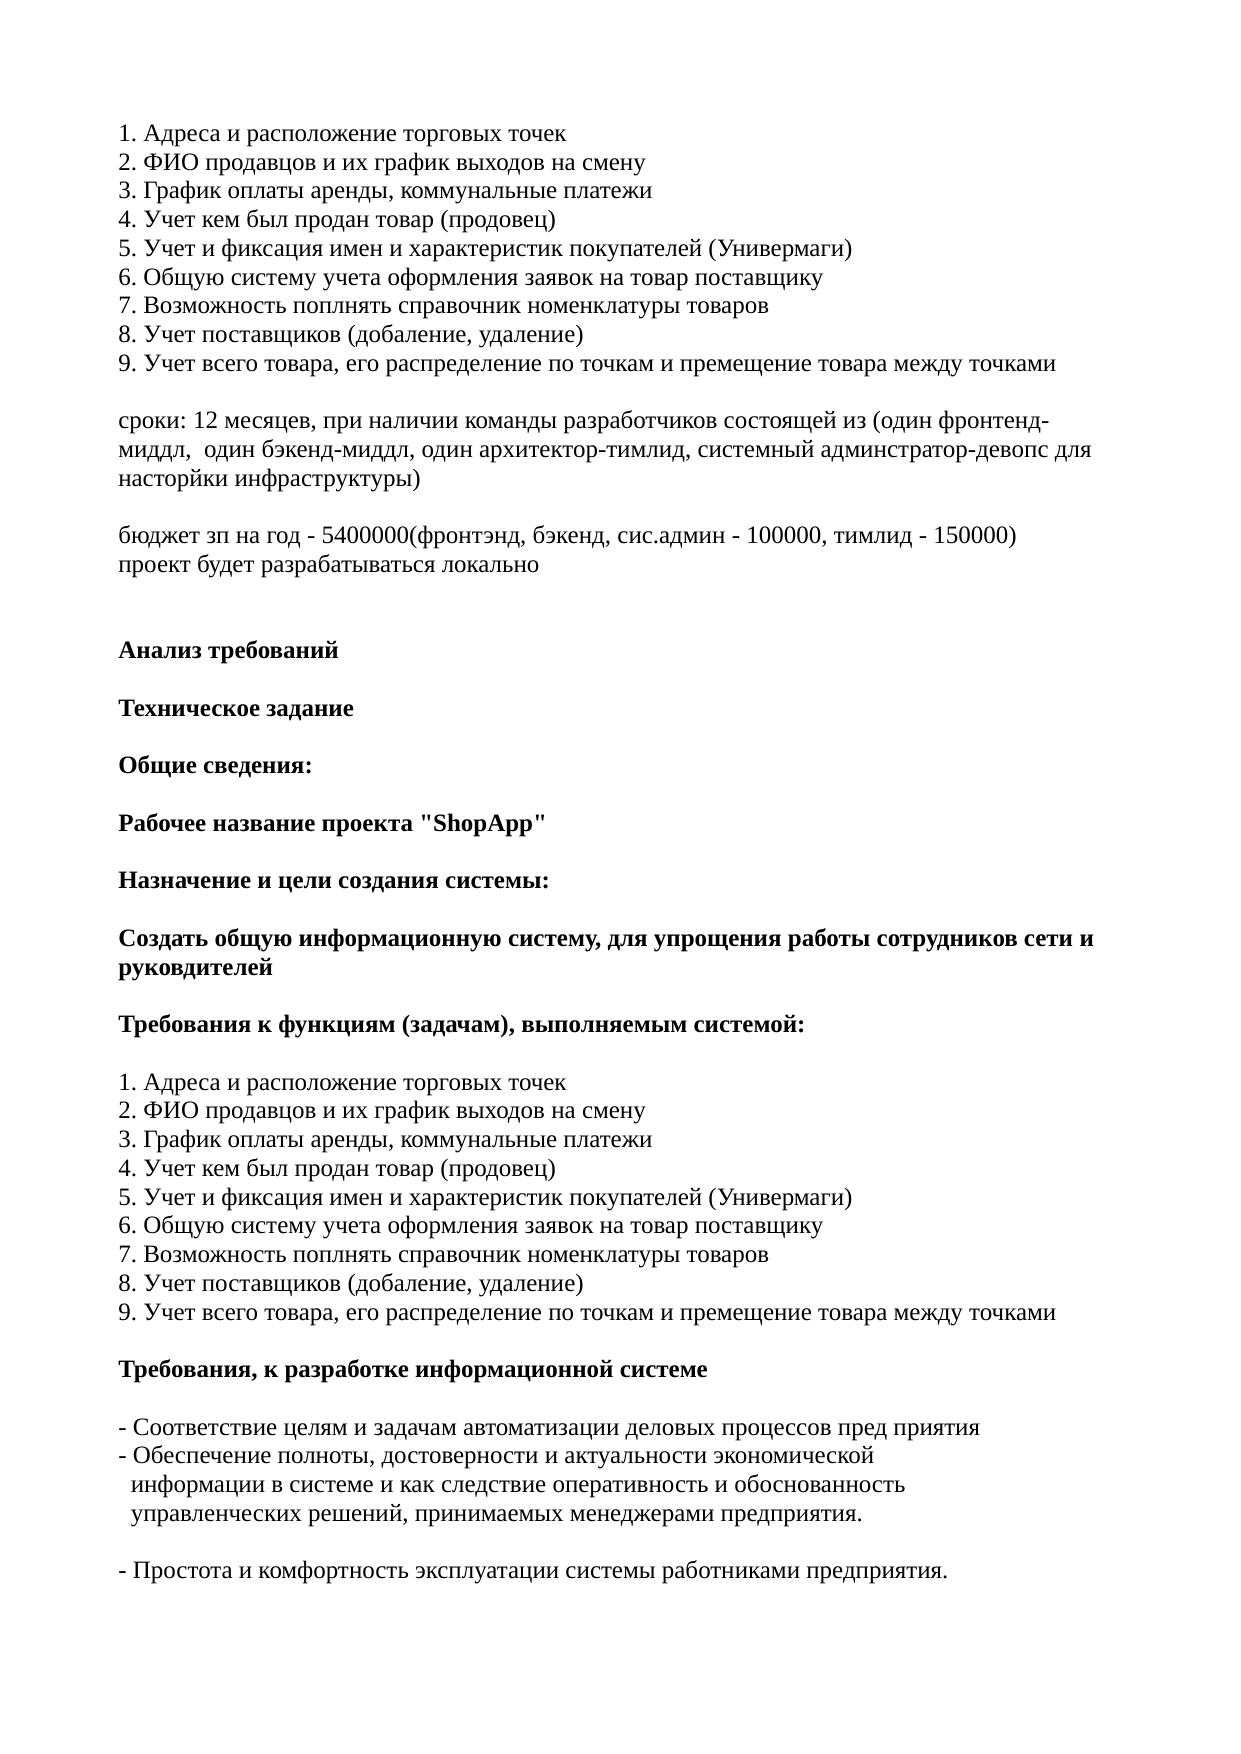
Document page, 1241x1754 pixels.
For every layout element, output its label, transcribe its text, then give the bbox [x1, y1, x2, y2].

text 6. Общую систему учета оформления заявок на товар поставщику [118, 262, 1122, 291]
text 5. Учет и фиксация имен и характеристик покупателей (Универмаги) [118, 1182, 1122, 1211]
text 7. Возможность поплнять справочник номенклатуры товаров [118, 1239, 1122, 1268]
text 8. Учет поставщиков (добаление, удаление) [118, 319, 1122, 348]
text 2. ФИО продавцов и их график выходов на смену [118, 1096, 1122, 1124]
text 4. Учет кем был продан товар (продовец) [118, 1153, 1122, 1182]
text - Простота и комфортность эксплуатации системы работниками предприятия. [118, 1556, 1122, 1584]
text управленческих решений, принимаемых менеджерами предприятия. [118, 1498, 1122, 1527]
text Общие сведения: [118, 751, 1122, 779]
text 3. График оплаты аренды, коммунальные платежи [118, 176, 1122, 204]
text информации в системе и как следствие оперативность и обоснованность [118, 1469, 1122, 1498]
text 6. Общую систему учета оформления заявок на товар поставщику [118, 1211, 1122, 1239]
text 9. Учет всего товара, его распределение по точкам и премещение товара между точками [118, 1297, 1122, 1326]
text - Обеспечение полноты, достоверности и актуальности экономической [118, 1441, 1122, 1469]
text сроки: 12 месяцев, при наличии команды разработчиков состоящей из (один фронтенд-миддл, один бэкенд-миддл, один архитектор-тимлид, системный админстратор-девопс для насторйки инфраструктуры) [118, 406, 1122, 492]
text 1. Адреса и расположение торговых точек [118, 1067, 1122, 1096]
text 7. Возможность поплнять справочник номенклатуры товаров [118, 291, 1122, 319]
text Требования, к разработке информационной системе [118, 1354, 1122, 1383]
text 3. График оплаты аренды, коммунальные платежи [118, 1124, 1122, 1153]
text 9. Учет всего товара, его распределение по точкам и премещение товара между точками [118, 348, 1122, 377]
text Рабочее название проекта "ShopApp" [118, 808, 1122, 837]
text 8. Учет поставщиков (добаление, удаление) [118, 1268, 1122, 1297]
text 5. Учет и фиксация имен и характеристик покупателей (Универмаги) [118, 233, 1122, 262]
text Техническое задание [118, 693, 1122, 722]
text Анализ требований [118, 636, 1122, 664]
text бюджет зп на год - 5400000(фронтэнд, бэкенд, сис.админ - 100000, тимлид - 150000) [118, 521, 1122, 549]
text Требования к функциям (задачам), выполняемым системой: [118, 1009, 1122, 1038]
text Назначение и цели создания системы: [118, 866, 1122, 894]
text 2. ФИО продавцов и их график выходов на смену [118, 147, 1122, 176]
text 4. Учет кем был продан товар (продовец) [118, 204, 1122, 233]
text 1. Адреса и расположение торговых точек [118, 118, 1122, 147]
text - Соответствие целям и задачам автоматизации деловых процессов пред приятия [118, 1412, 1122, 1441]
text проект будет разрабатываться локально [118, 549, 1122, 578]
text Создать общую информационную систему, для упрощения работы сотрудников сети и руковдителей [118, 923, 1122, 981]
